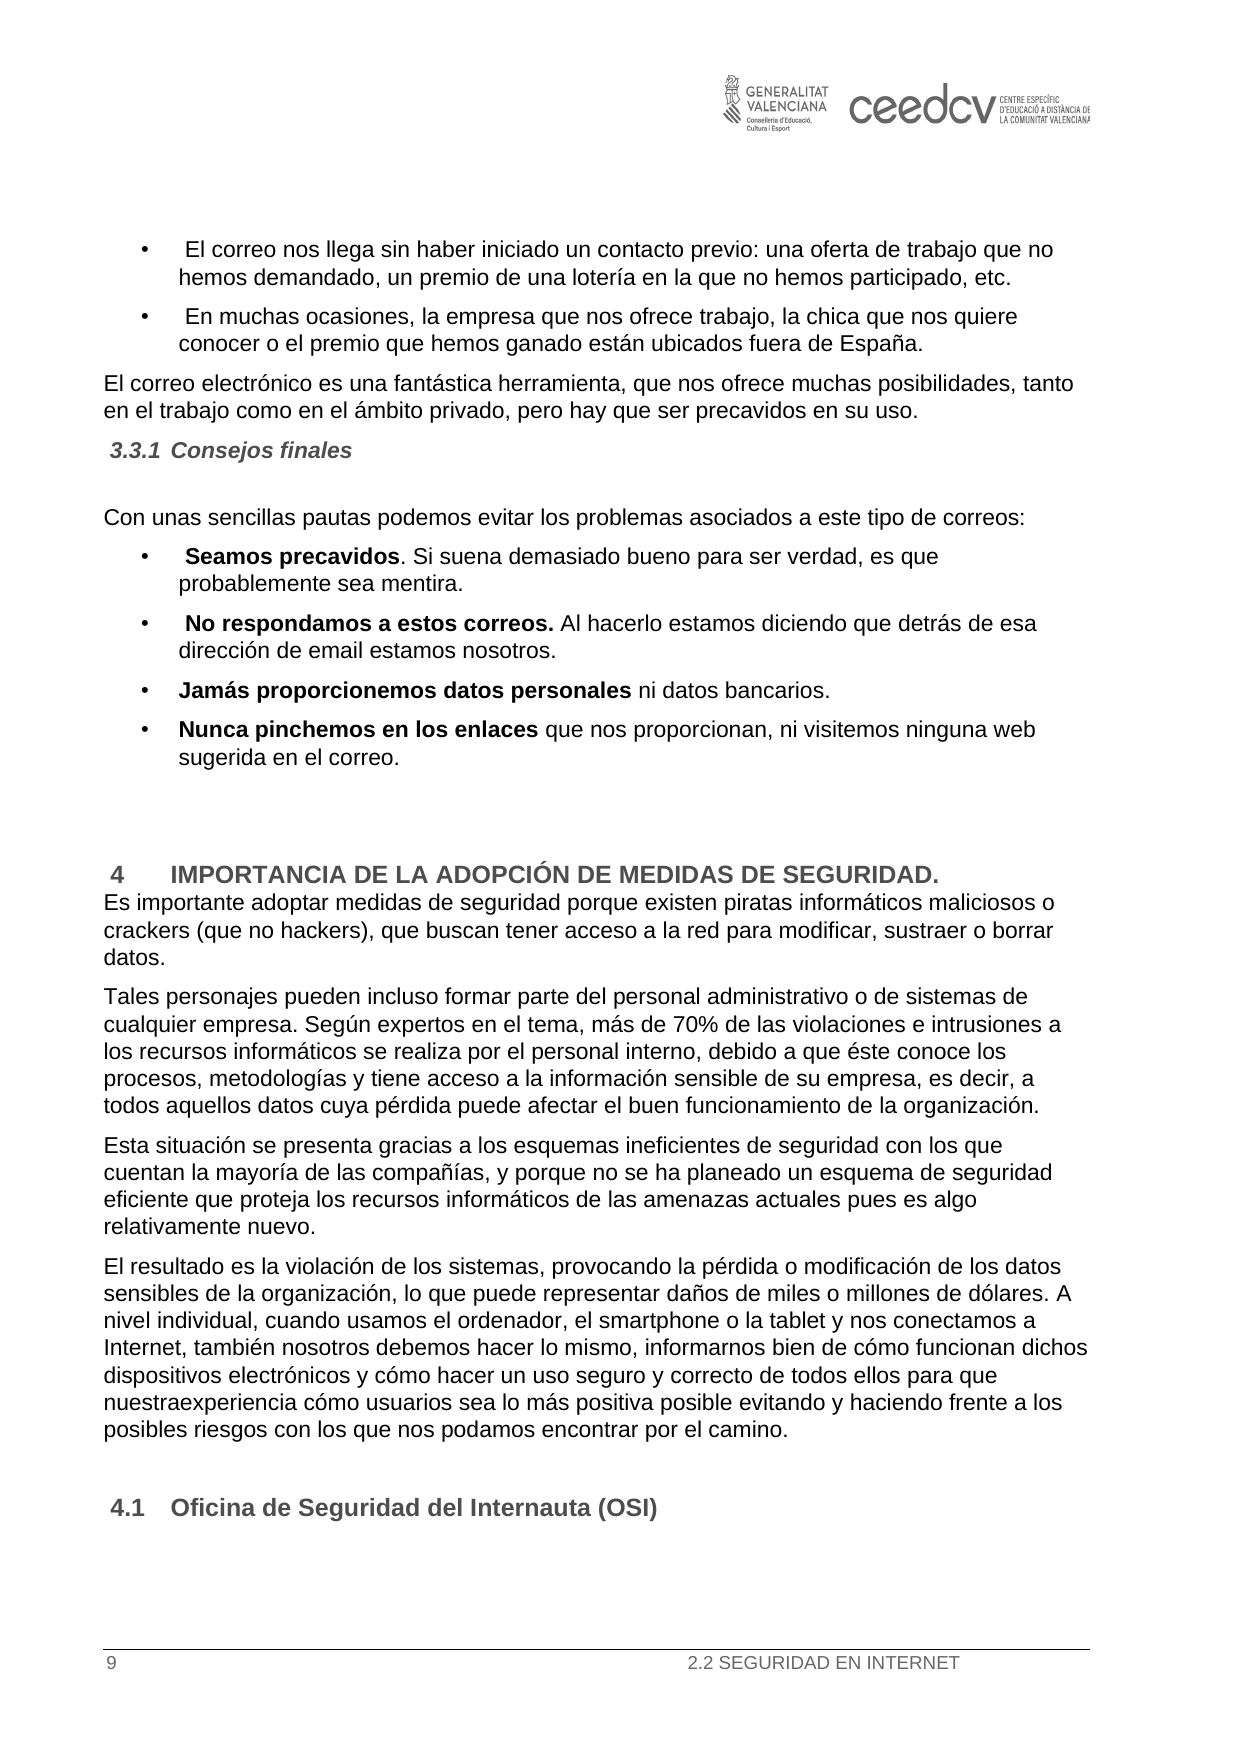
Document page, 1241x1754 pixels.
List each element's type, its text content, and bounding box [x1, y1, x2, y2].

text Esta situación se presenta gracias a los esquemas ineficientes de seguridad con los que cuentan la mayoría de las compañías, y porque no se ha planeado un esquema de seguridad eficiente que proteja los recursos informáticos de las amenazas actuales pues es algo relativamente nuevo. [103, 1131, 1090, 1240]
subtitle Consejos finales [103, 437, 1090, 464]
text El correo electrónico es una fantástica herramienta, que nos ofrece muchas posibilidades, tanto en el trabajo como en el ámbito privado, pero hay que ser precavidos en su uso. [103, 370, 1090, 424]
text Tales personajes pueden incluso formar parte del personal administrativo o de sistemas de cualquier empresa. Según expertos en el tema, más de 70% de las violaciones e intrusiones a los recursos informáticos se realiza por el personal interno, debido a que éste conoce los procesos, metodologías y tiene acceso a la información sensible de su empresa, es decir, a todos aquellos datos cuya pérdida puede afectar el buen funcionamiento de la organización. [103, 983, 1090, 1119]
subtitle IMPORTANCIA DE LA ADOPCIÓN DE MEDIDAS DE SEGURIDAD. [103, 862, 1090, 889]
subtitle Oficina de Seguridad del Internauta (OSI) [103, 1495, 1090, 1522]
list No respondamos a estos correos. Al hacerlo estamos diciendo que detrás de esa dirección de email estamos nosotros. [141, 610, 1090, 664]
picture [723, 75, 1091, 132]
list En muchas ocasiones, la empresa que nos ofrece trabajo, la chica que nos quiere conocer o el premio que hemos ganado están ubicados fuera de España. [141, 303, 1090, 357]
list Seamos precavidos. Si suena demasiado bueno para ser verdad, es que probablemente sea mentira. [141, 543, 1090, 597]
list Jamás proporcionemos datos personales ni datos bancarios. [141, 676, 1090, 704]
list Nunca pinchemos en los enlaces que nos proporcionan, ni visitemos ninguna web sugerida en el correo. [141, 716, 1090, 770]
text Es importante adoptar medidas de seguridad porque existen piratas informáticos maliciosos o crackers (que no hackers), que buscan tener acceso a la red para modificar, sustraer o borrar datos. [103, 889, 1090, 971]
list El correo nos llega sin haber iniciado un contacto previo: una oferta de trabajo que no hemos demandado, un premio de una lotería en la que no hemos participado, etc. [141, 236, 1090, 291]
text Con unas sencillas pautas podemos evitar los problemas asociados a este tipo de correos: [103, 503, 1090, 531]
text El resultado es la violación de los sistemas, provocando la pérdida o modificación de los datos sensibles de la organización, lo que puede representar daños de miles o millones de dólares. A nivel individual, cuando usamos el ordenador, el smartphone o la tablet y nos conectamos a Internet, también nosotros debemos hacer lo mismo, informarnos bien de cómo funcionan dichos dispositivos electrónicos y cómo hacer un uso seguro y correcto de todos ellos para que nuestraexperiencia cómo usuarios sea lo más positiva posible evitando y haciendo frente a los posibles riesgos con los que nos podamos encontrar por el camino. [103, 1253, 1090, 1443]
